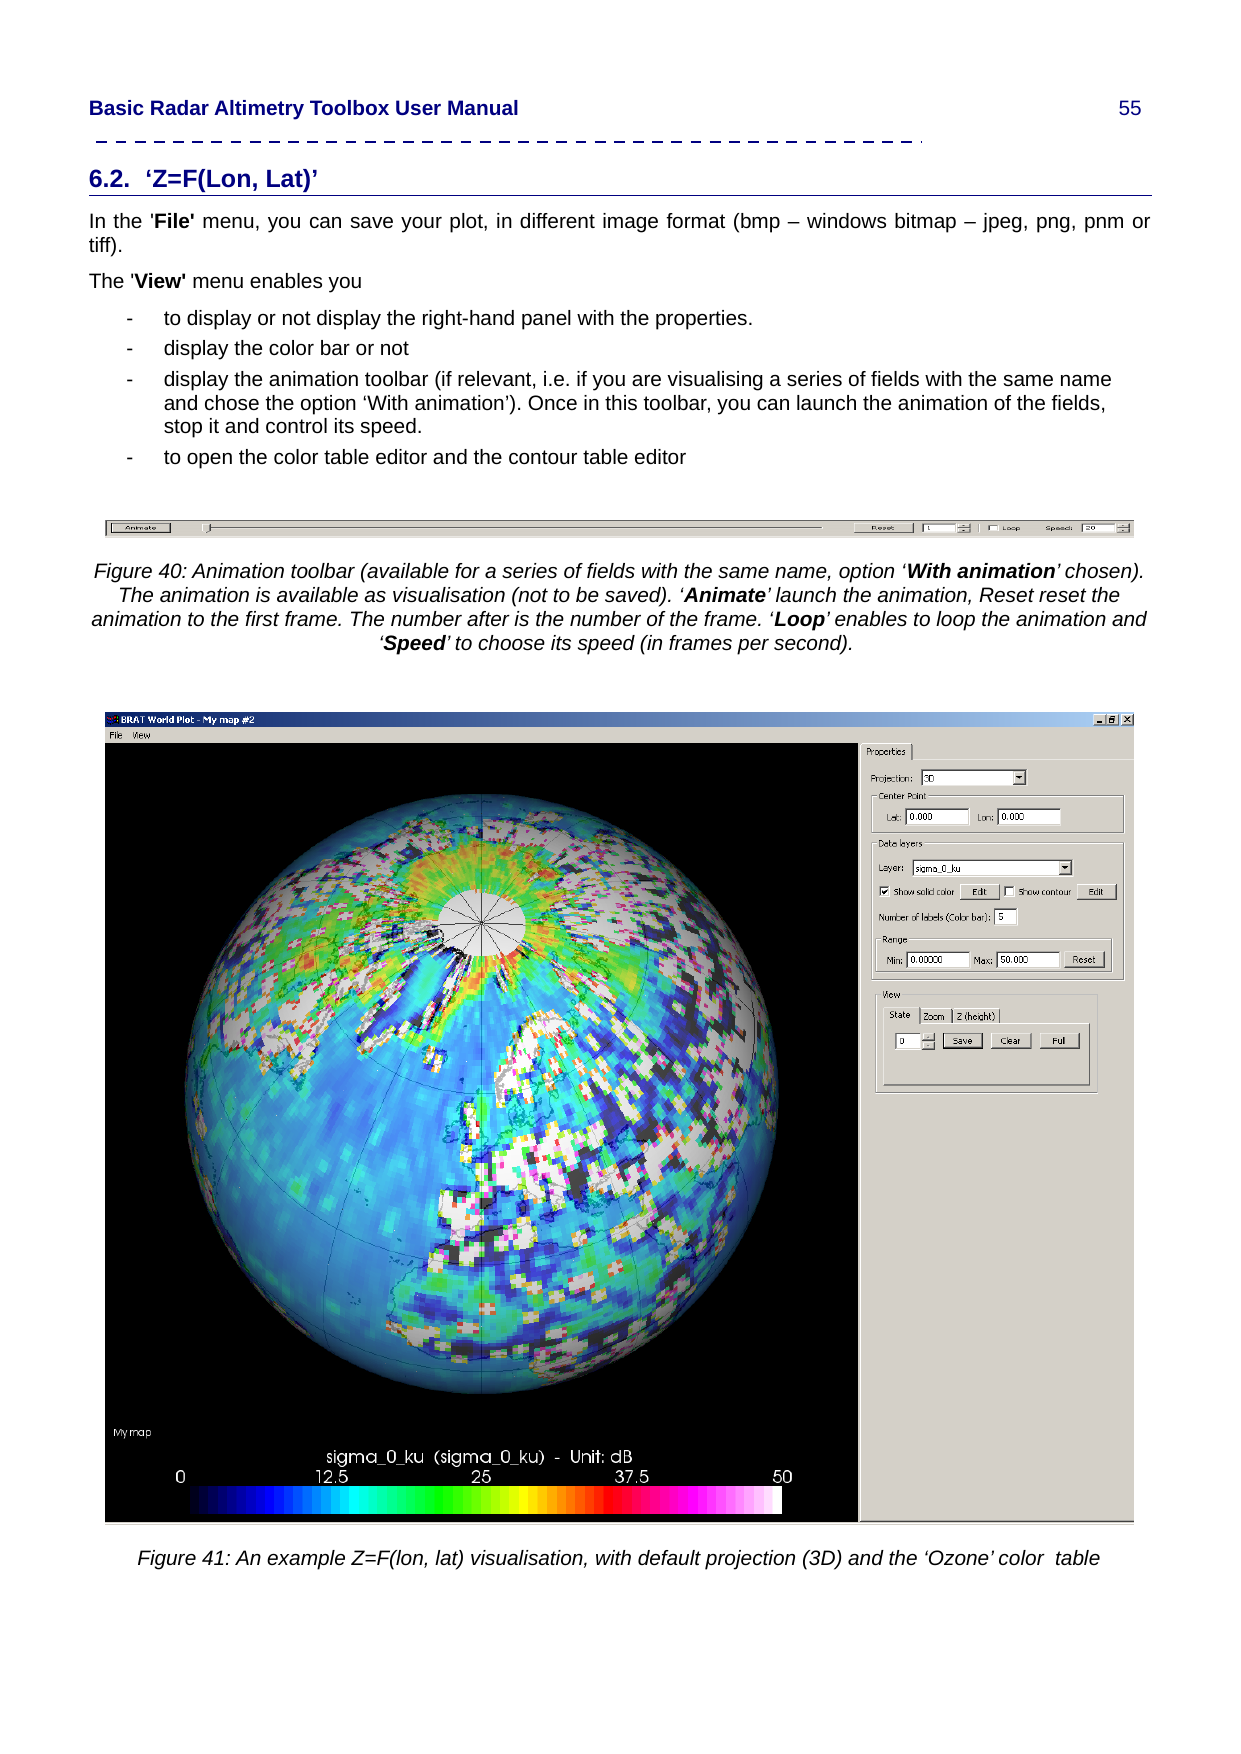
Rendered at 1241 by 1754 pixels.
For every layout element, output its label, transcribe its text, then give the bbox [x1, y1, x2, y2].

list to open the color table editor and the contour table editor [126, 445, 1152, 469]
list display the color bar or not [126, 336, 1152, 360]
text Figure 40: Animation toolbar (available for a series of fields with the same name, option ‘With animation’ chosen). The animation is available as visualisation (not to be saved). ‘Animate’ launch the animation, Reset reset the animation to the first frame. The number after is the number of the frame. ‘Loop’ enables to loop the animation and ‘Speed’ to choose its speed (in frames per second). [88, 559, 1152, 655]
list display the animation toolbar (if relevant, i.e. if you are visualising a series of fields with the same name and chose the option ‘With animation’). Once in this toolbar, you can launch the animation of the fields, stop it and control its speed. [126, 366, 1152, 438]
picture [105, 712, 1134, 1525]
list to display or not display the right-hand panel with the properties. [126, 306, 1152, 329]
text The 'View' menu enables you [88, 269, 1152, 293]
text In the 'File' menu, you can save your plot, in different image format (bmp – windows bitmap – jpeg, png, pnm or tiff). [88, 209, 1152, 257]
subtitle ‘Z=F(Lon, Lat)’ [88, 164, 1152, 196]
picture [105, 520, 1134, 538]
text Figure 41: An example Z=F(lon, lat) visualisation, with default projection (3D) and the ‘Ozone’ color table [88, 1546, 1152, 1570]
